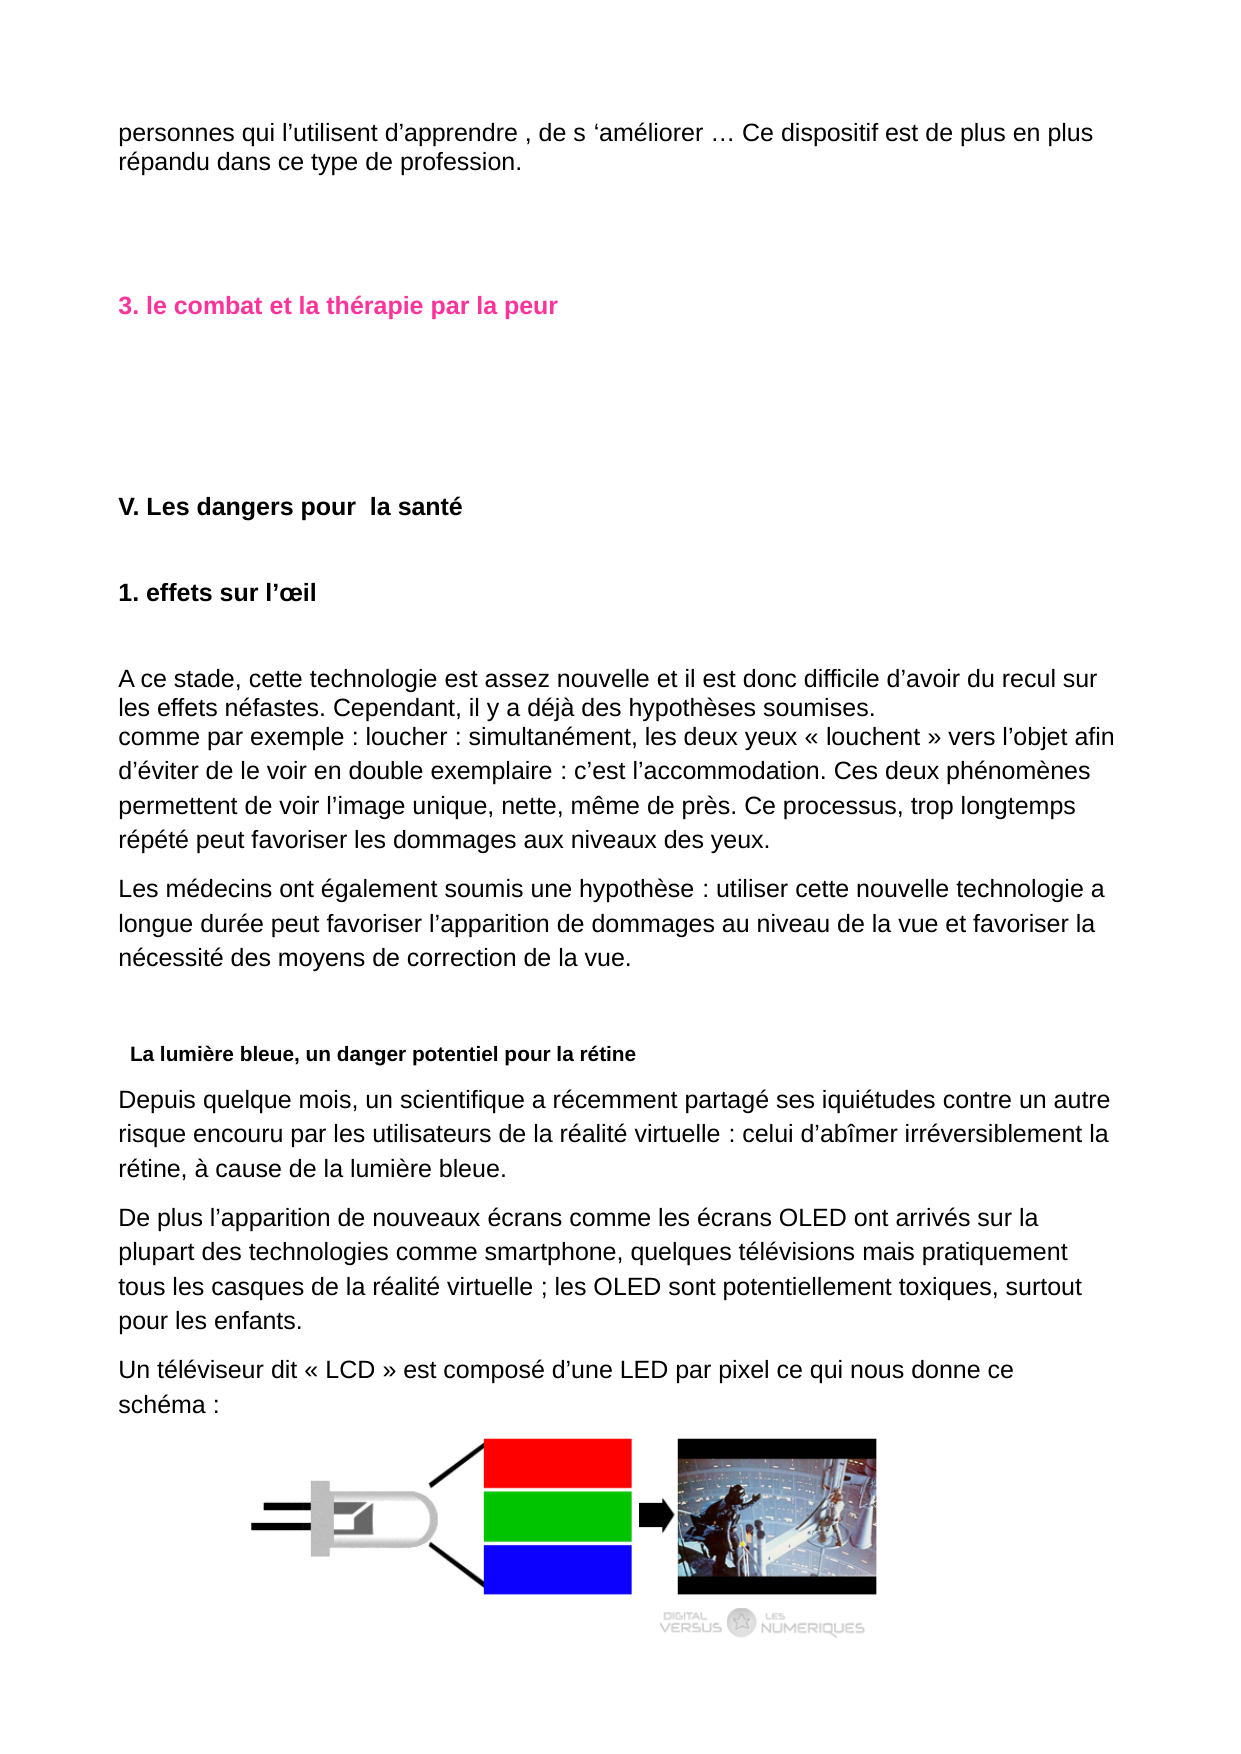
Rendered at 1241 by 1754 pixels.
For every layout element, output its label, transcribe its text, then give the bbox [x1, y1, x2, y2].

text personnes qui l’utilisent d’apprendre , de s ‘améliorer … Ce dispositif est de plus en plus répandu dans ce type de profession. [118, 118, 1122, 176]
text Depuis quelque mois, un scientifique a récemment partagé ses iquiétudes contre un autre risque encouru par les utilisateurs de la réalité virtuelle : celui d’abîmer irréversiblement la rétine, à cause de la lumière bleue. [118, 1085, 1122, 1182]
text 1. effets sur l’œil [118, 578, 1122, 607]
text 3. le combat et la thérapie par la peur [118, 291, 1122, 319]
text comme par exemple : loucher : simultanément, les deux yeux « louchent » vers l’objet afin d’éviter de le voir en double exemplaire : c’est l’accommodation. Ces deux phénomènes permettent de voir l’image unique, nette, même de près. Ce processus, trop longtemps répété peut favoriser les dommages aux niveaux des yeux. [118, 722, 1122, 854]
picture [248, 1423, 877, 1647]
text Un téléviseur dit « LCD » est composé d’une LED par pixel ce qui nous donne ce schéma : [118, 1355, 1122, 1418]
text Les médecins ont également soumis une hypothèse : utiliser cette nouvelle technologie a longue durée peut favoriser l’apparition de dommages au niveau de la vue et favoriser la nécessité des moyens de correction de la vue. [118, 874, 1122, 972]
text La lumière bleue, un danger potentiel pour la rétine [118, 1041, 1122, 1065]
text De plus l’apparition de nouveaux écrans comme les écrans OLED ont arrivés sur la plupart des technologies comme smartphone, quelques télévisions mais pratiquement tous les casques de la réalité virtuelle ; les OLED sont potentiellement toxiques, surtout pour les enfants. [118, 1203, 1122, 1335]
text V. Les dangers pour la santé [118, 492, 1122, 521]
text A ce stade, cette technologie est assez nouvelle et il est donc difficile d’avoir du recul sur les effets néfastes. Cependant, il y a déjà des hypothèses soumises. [118, 664, 1122, 722]
